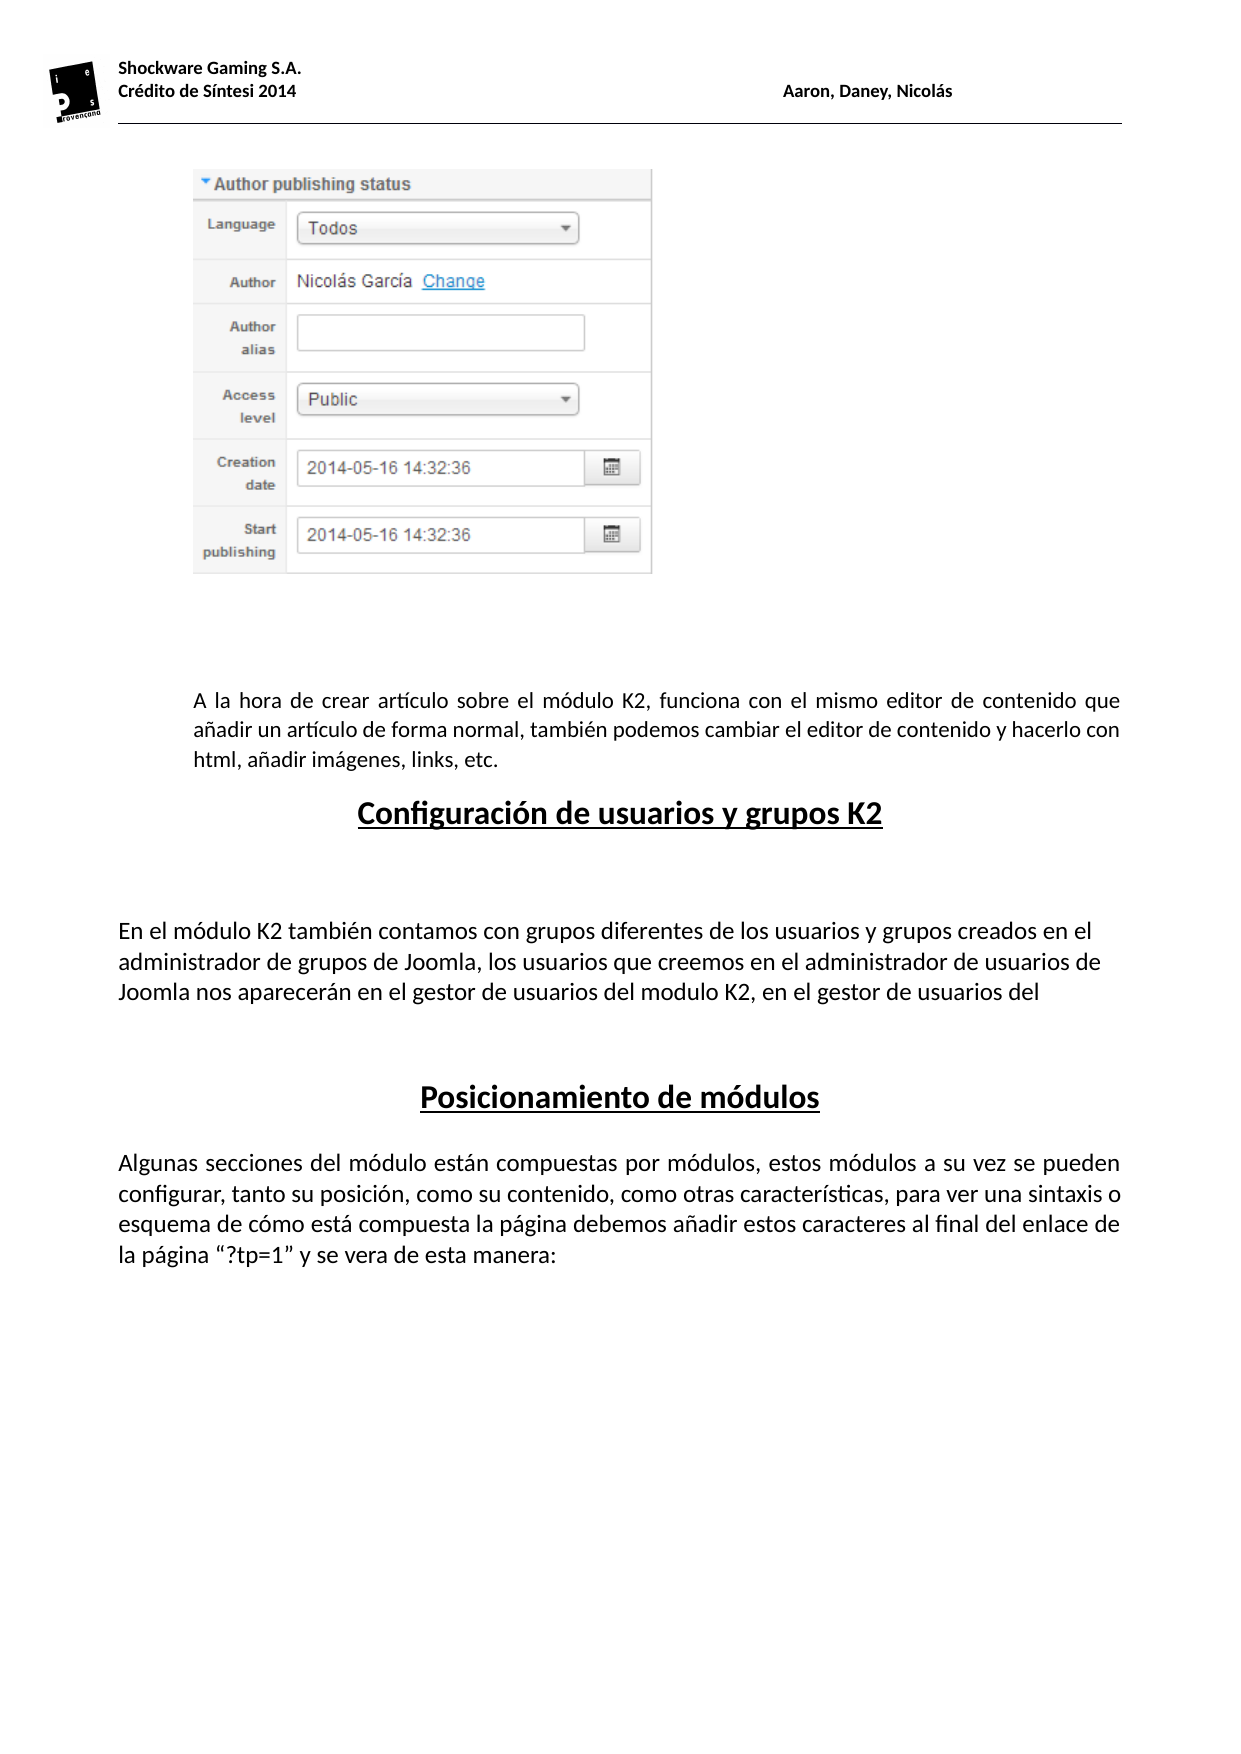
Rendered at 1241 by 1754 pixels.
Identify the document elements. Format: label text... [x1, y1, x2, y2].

text En el módulo K2 también contamos con grupos diferentes de los usuarios y grupos creados en el administrador de grupos de Joomla, los usuarios que creemos en el administrador de usuarios de Joomla nos aparecerán en el gestor de usuarios del modulo K2, en el gestor de usuarios del [118, 915, 1122, 1007]
subtitle Posicionamiento de módulos [118, 1076, 1122, 1117]
subtitle Configuración de usuarios y grupos K2 [118, 792, 1122, 833]
list A la hora de crear artículo sobre el módulo K2, funciona con el mismo editor de contenido que añadir un artículo de forma normal, también podemos cambiar el editor de contenido y hacerlo con html, añadir imágenes, links, etc. [193, 686, 1122, 773]
text Algunas secciones del módulo están compuestas por módulos, estos módulos a su vez se pueden configurar, tanto su posición, como su contenido, como otras características, para ver una sintaxis o esquema de cómo está compuesta la página debemos añadir estos caracteres al final del enlace de la página “?tp=1” y se vera de esta manera: [118, 1147, 1122, 1269]
